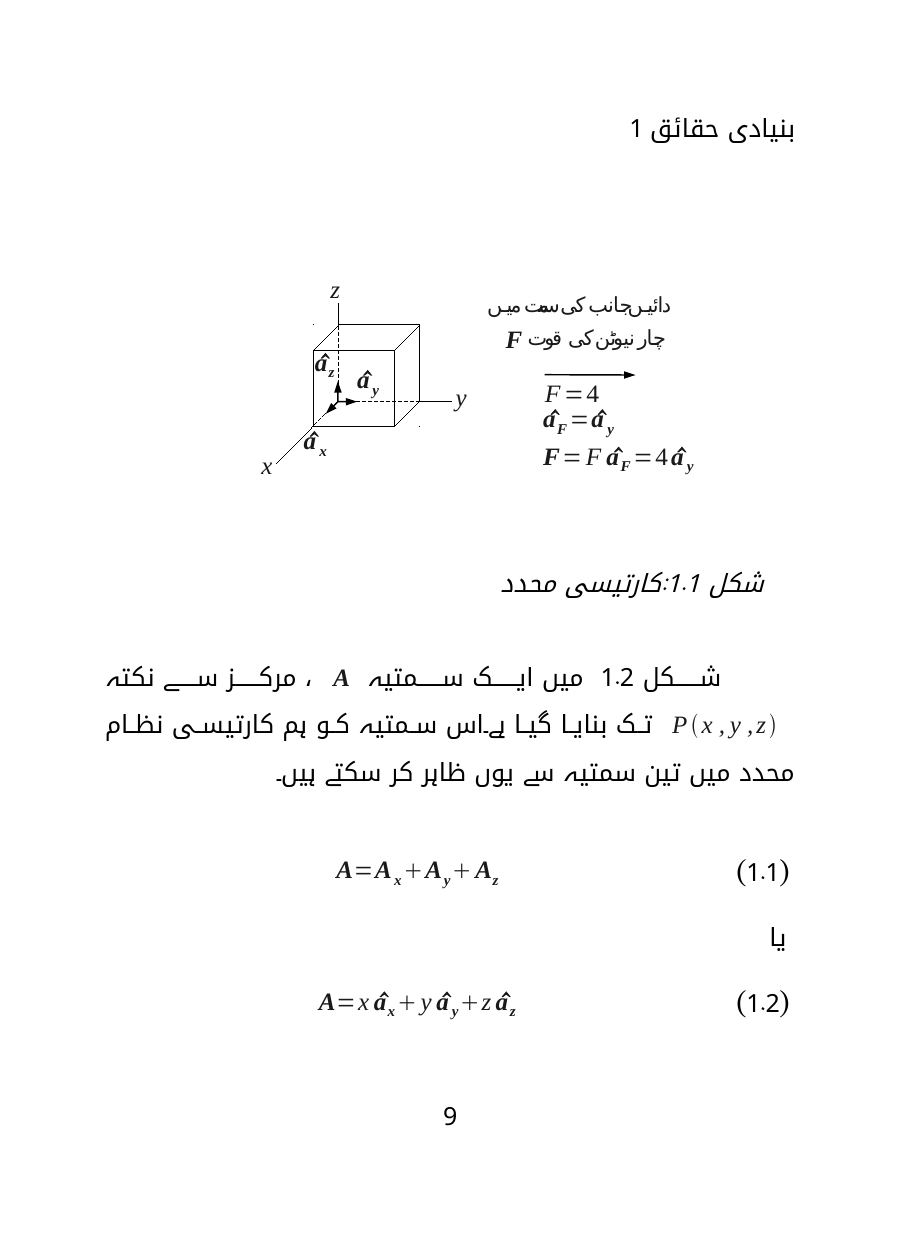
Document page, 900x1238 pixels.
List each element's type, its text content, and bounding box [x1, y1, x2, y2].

table_header (1.2) [718, 974, 795, 1046]
table_header [105, 843, 718, 914]
table_header (1.1) [718, 843, 795, 914]
text شکل 1.2 میں ایک سمتیہ، مرکز سے نکتہ تک بنایا گیا ہے۔اس سمتیہ کو ہم کارتیسی نظام محدد میں تین سمتیہ سے یوں ظاہر کر سکتے ہیں۔ [105, 654, 795, 797]
text شکل 1.1:کارتیسی محدد [137, 195, 763, 608]
table_header [105, 974, 718, 1046]
text یا [105, 914, 795, 962]
